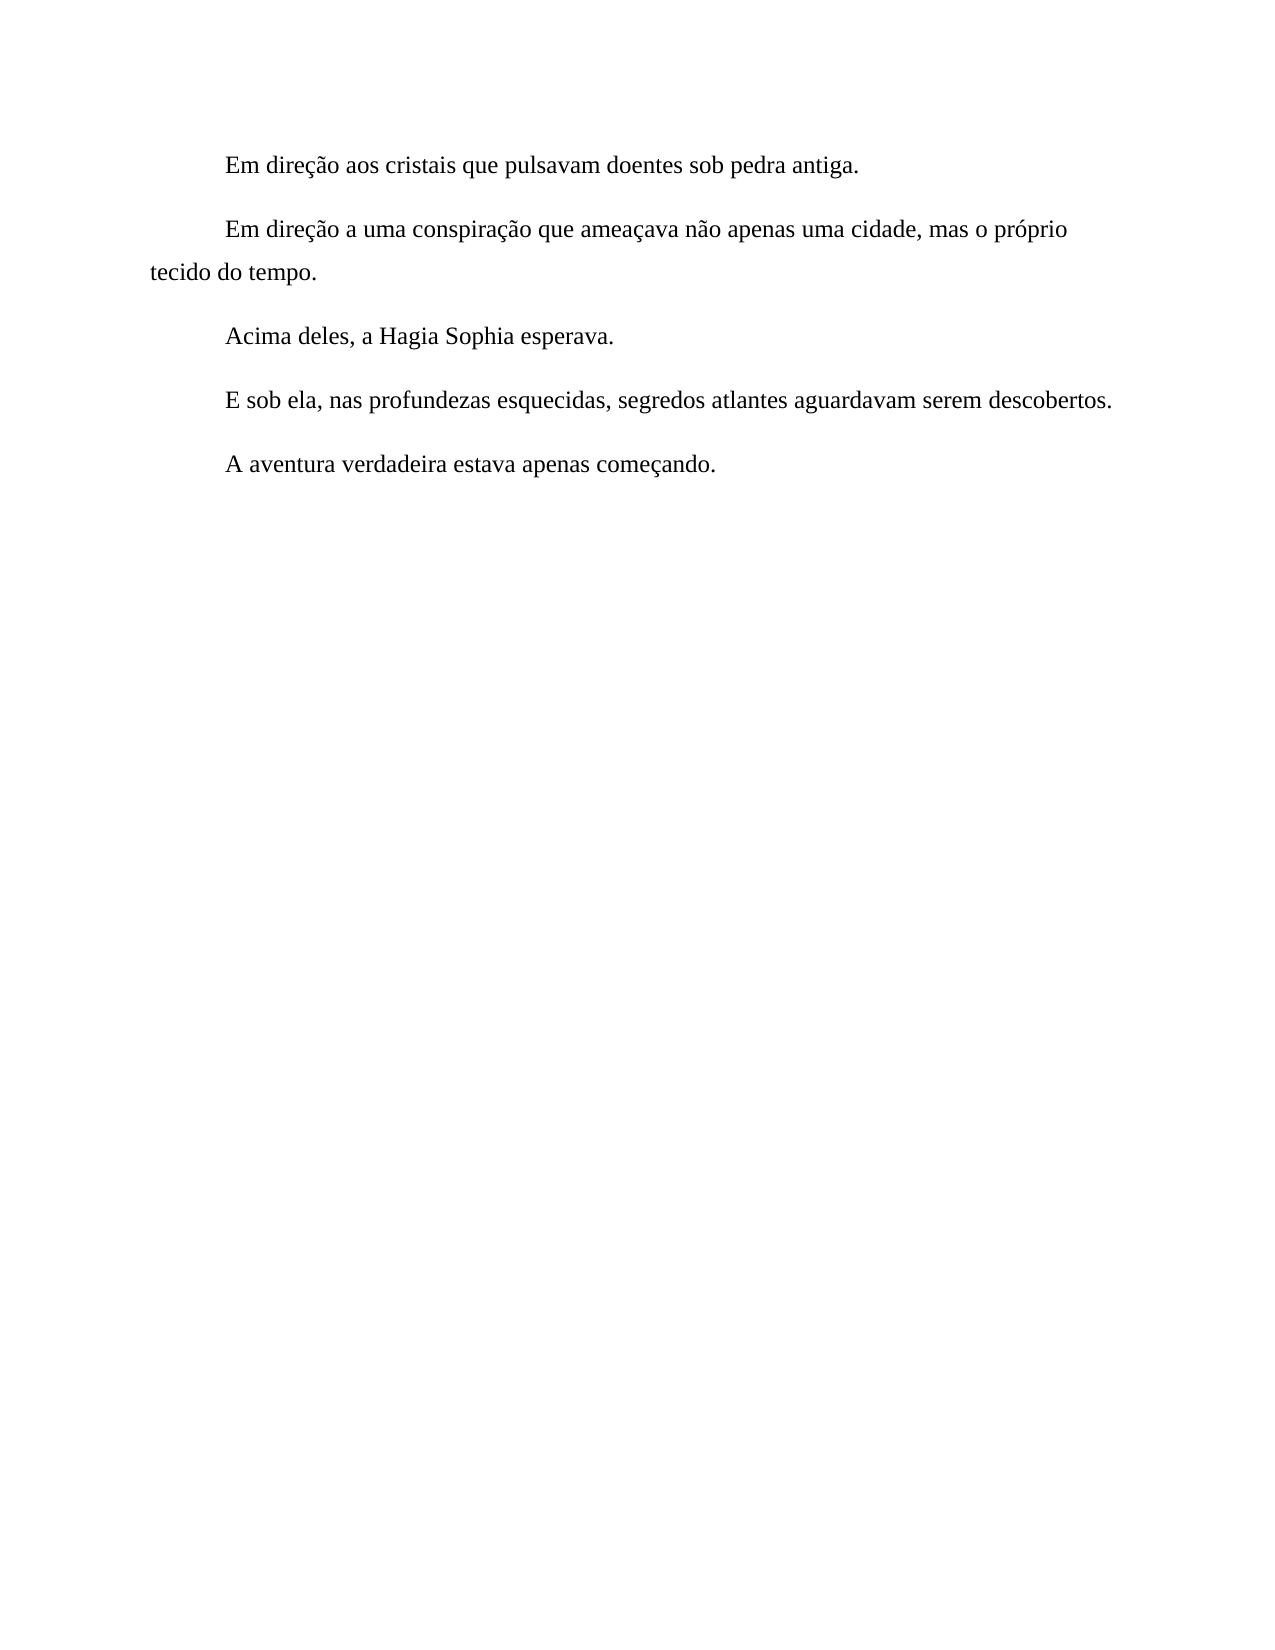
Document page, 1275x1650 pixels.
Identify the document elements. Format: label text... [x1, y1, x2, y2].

text Em direção aos cristais que pulsavam doentes sob pedra antiga. [150, 150, 1125, 179]
text Em direção a uma conspiração que ameaçava não apenas uma cidade, mas o próprio tecido do tempo. [150, 214, 1125, 286]
text Acima deles, a Hagia Sophia esperava. [150, 321, 1125, 350]
text A aventura verdadeira estava apenas começando. [150, 449, 1125, 478]
text E sob ela, nas profundezas esquecidas, segredos atlantes aguardavam serem descobertos. [150, 385, 1125, 414]
